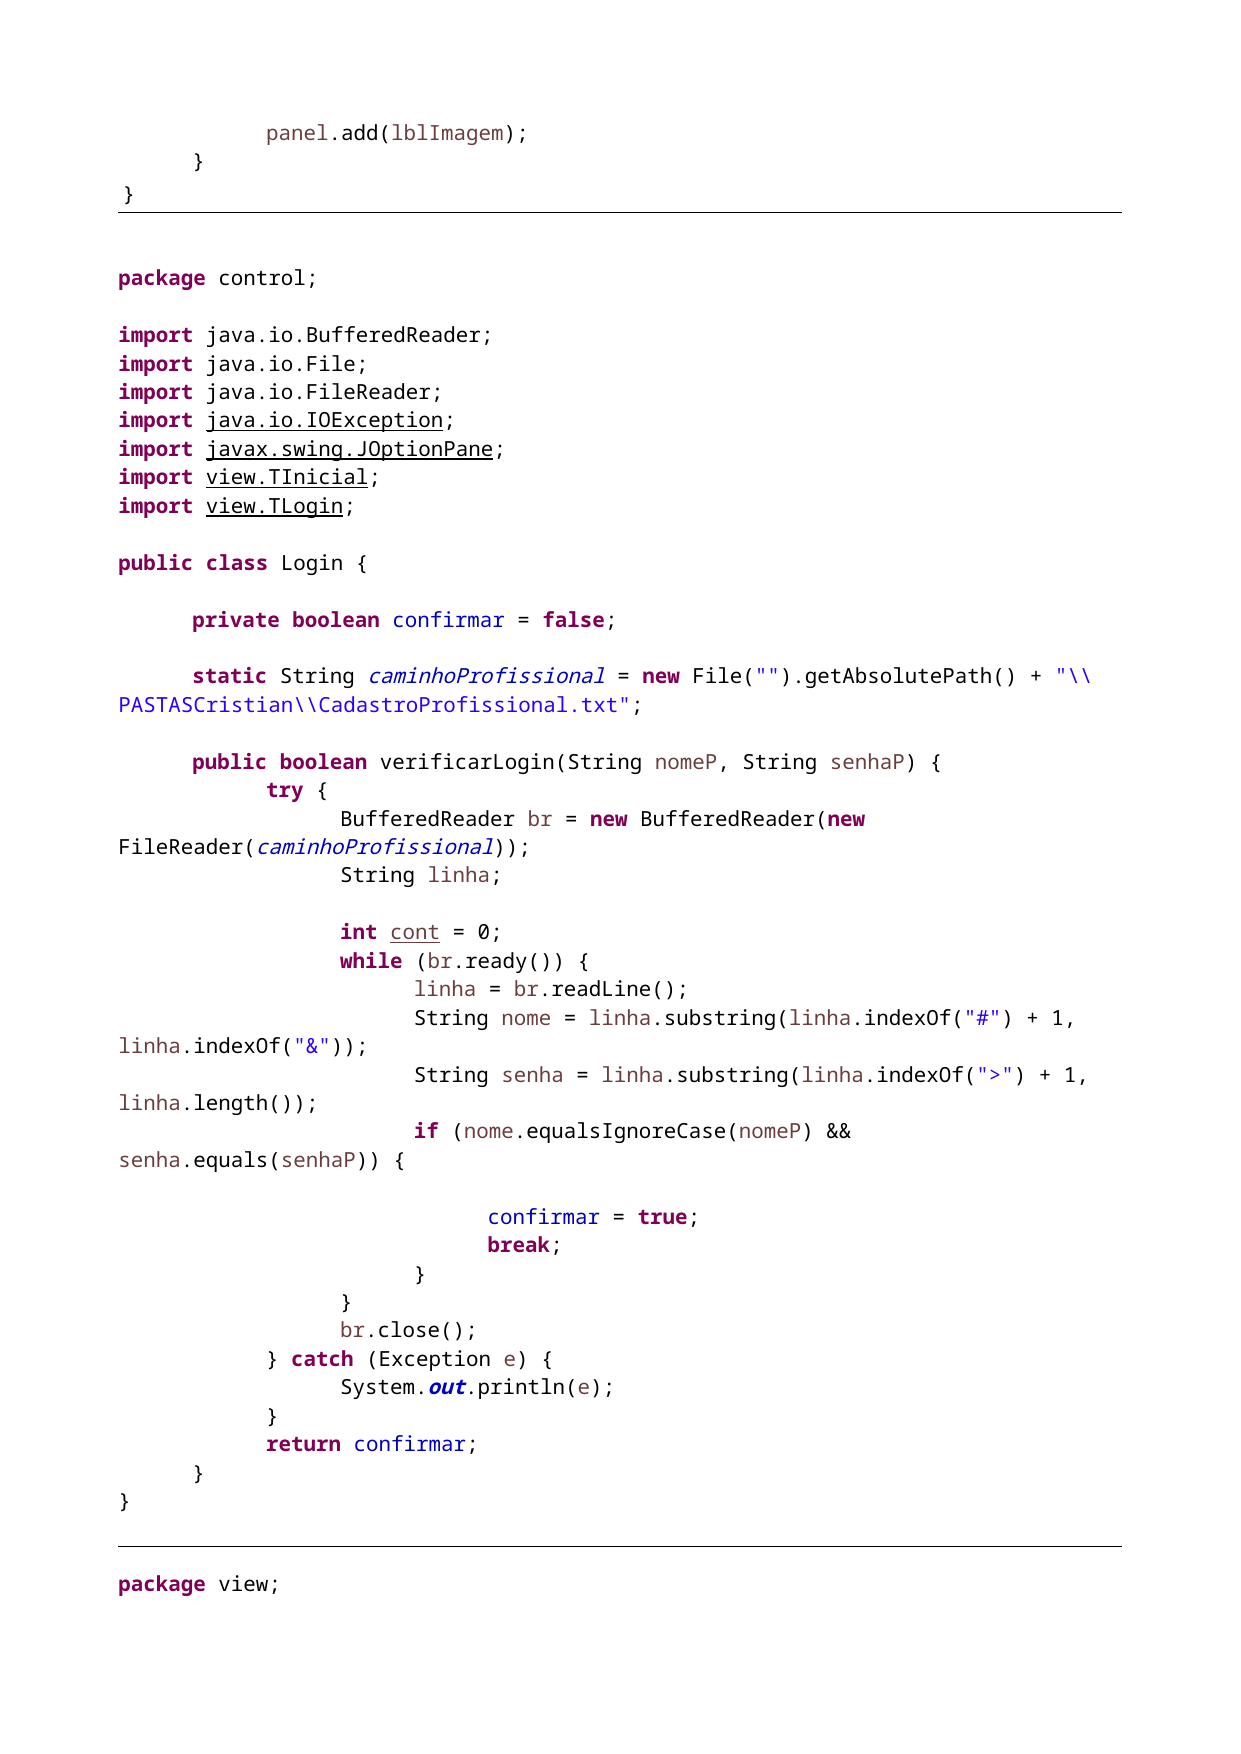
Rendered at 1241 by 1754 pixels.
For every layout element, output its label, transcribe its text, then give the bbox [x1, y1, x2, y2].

text package view; [118, 1569, 1122, 1597]
text br.close(); [118, 1316, 1122, 1344]
text import java.io.IOException; [118, 406, 1122, 434]
text } [118, 147, 1122, 175]
text } catch (Exception e) { [118, 1344, 1122, 1372]
text static String caminhoProfissional = new File("").getAbsolutePath() + "\\PASTASCristian\\CadastroProfissional.txt"; [118, 662, 1122, 718]
text System.out.println(e); [118, 1372, 1122, 1401]
text String linha; [118, 861, 1122, 889]
text int cont = 0; [118, 917, 1122, 946]
text import view.TInicial; [118, 462, 1122, 491]
text confirmar = true; [118, 1202, 1122, 1230]
text panel.add(lblImagem); [118, 118, 1122, 147]
text return confirmar; [118, 1429, 1122, 1458]
text } [118, 175, 1122, 212]
text } [118, 1486, 1122, 1515]
text } [118, 1287, 1122, 1316]
text String nome = linha.substring(linha.indexOf("#") + 1, linha.indexOf("&")); [118, 1003, 1122, 1060]
text BufferedReader br = new BufferedReader(new FileReader(caminhoProfissional)); [118, 804, 1122, 861]
text public boolean verificarLogin(String nomeP, String senhaP) { [118, 747, 1122, 775]
text import java.io.FileReader; [118, 377, 1122, 406]
text import java.io.File; [118, 349, 1122, 377]
text import view.TLogin; [118, 491, 1122, 519]
text import java.io.BufferedReader; [118, 320, 1122, 349]
text import javax.swing.JOptionPane; [118, 434, 1122, 462]
text while (br.ready()) { [118, 946, 1122, 974]
text break; [118, 1230, 1122, 1259]
text } [118, 1259, 1122, 1287]
text public class Login { [118, 548, 1122, 576]
text } [118, 1458, 1122, 1486]
text private boolean confirmar = false; [118, 605, 1122, 633]
text linha = br.readLine(); [118, 974, 1122, 1003]
text if (nome.equalsIgnoreCase(nomeP) && senha.equals(senhaP)) { [118, 1117, 1122, 1173]
text } [118, 1401, 1122, 1429]
text String senha = linha.substring(linha.indexOf(">") + 1, linha.length()); [118, 1060, 1122, 1117]
text try { [118, 775, 1122, 804]
text package control; [118, 263, 1122, 292]
